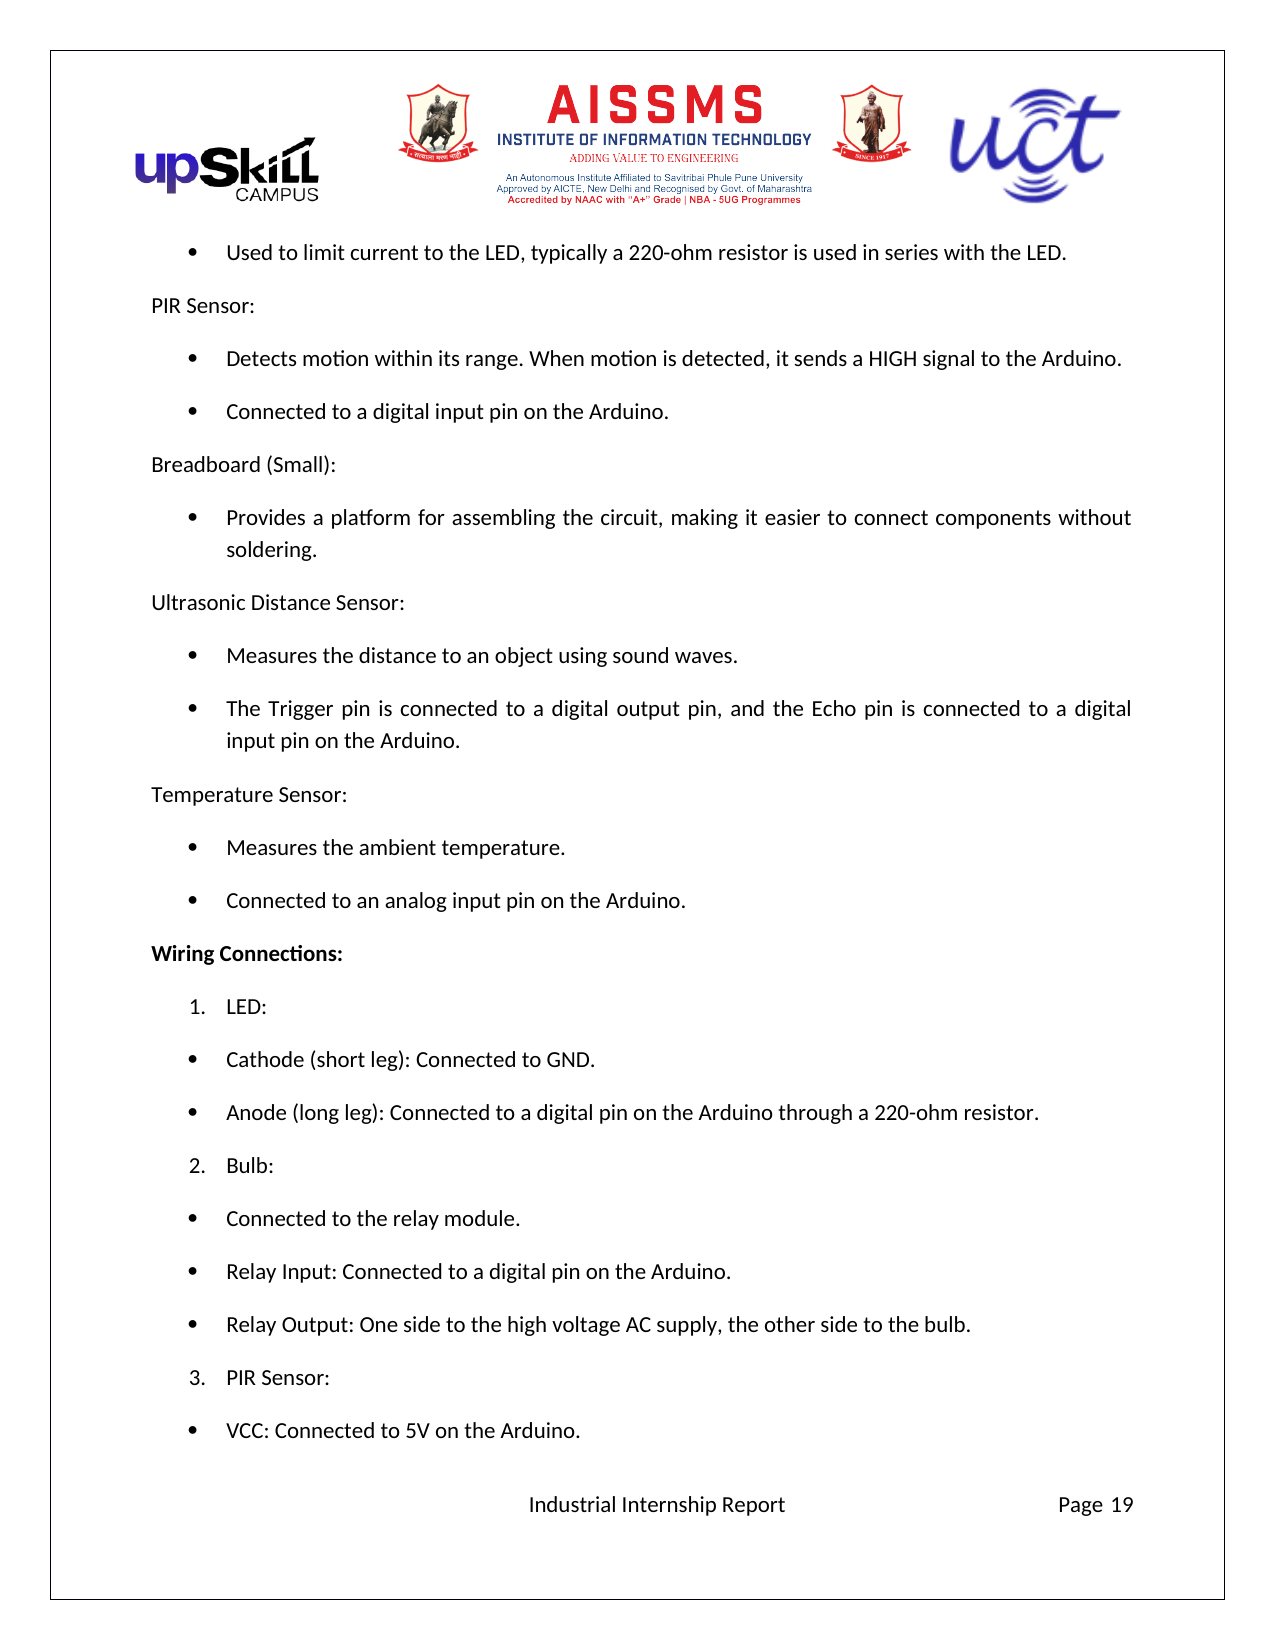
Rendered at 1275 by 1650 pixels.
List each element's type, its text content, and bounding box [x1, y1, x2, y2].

picture [104, 124, 350, 205]
text Wiring Connections: [151, 939, 1133, 967]
text Ultrasonic Distance Sensor: [151, 588, 1133, 616]
list Measures the ambient temperature. [188, 833, 1133, 861]
list Connected to a digital input pin on the Arduino. [188, 397, 1133, 425]
list PIR Sensor: [188, 1363, 1133, 1391]
text Breadboard (Small): [151, 450, 1133, 478]
list LED: [188, 992, 1133, 1020]
text PIR Sensor: [151, 291, 1133, 319]
list Relay Input: Connected to a digital pin on the Arduino. [188, 1257, 1133, 1285]
text Temperature Sensor: [151, 780, 1133, 808]
list Bulb: [188, 1151, 1133, 1179]
list Anode (long leg): Connected to a digital pin on the Arduino through a 220-ohm resistor. [188, 1098, 1133, 1126]
list Measures the distance to an object using sound waves. [188, 641, 1133, 669]
list Relay Output: One side to the high voltage AC supply, the other side to the bulb. [188, 1310, 1133, 1338]
list Detects motion within its range. When motion is detected, it sends a HIGH signal to the Arduino. [188, 344, 1133, 372]
list Used to limit current to the LED, typically a 220-ohm resistor is used in series with the LED. [188, 238, 1133, 266]
list Cathode (short leg): Connected to GND. [188, 1045, 1133, 1073]
list Connected to the relay module. [188, 1204, 1133, 1232]
picture [947, 79, 1127, 205]
list The Trigger pin is connected to a digital output pin, and the Echo pin is connected to a digital input pin on the Arduino. [188, 694, 1133, 755]
list VCC: Connected to 5V on the Arduino. [188, 1416, 1133, 1444]
list Connected to an analog input pin on the Arduino. [188, 886, 1133, 914]
picture [391, 79, 915, 205]
list Provides a platform for assembling the circuit, making it easier to connect components without soldering. [188, 503, 1133, 563]
